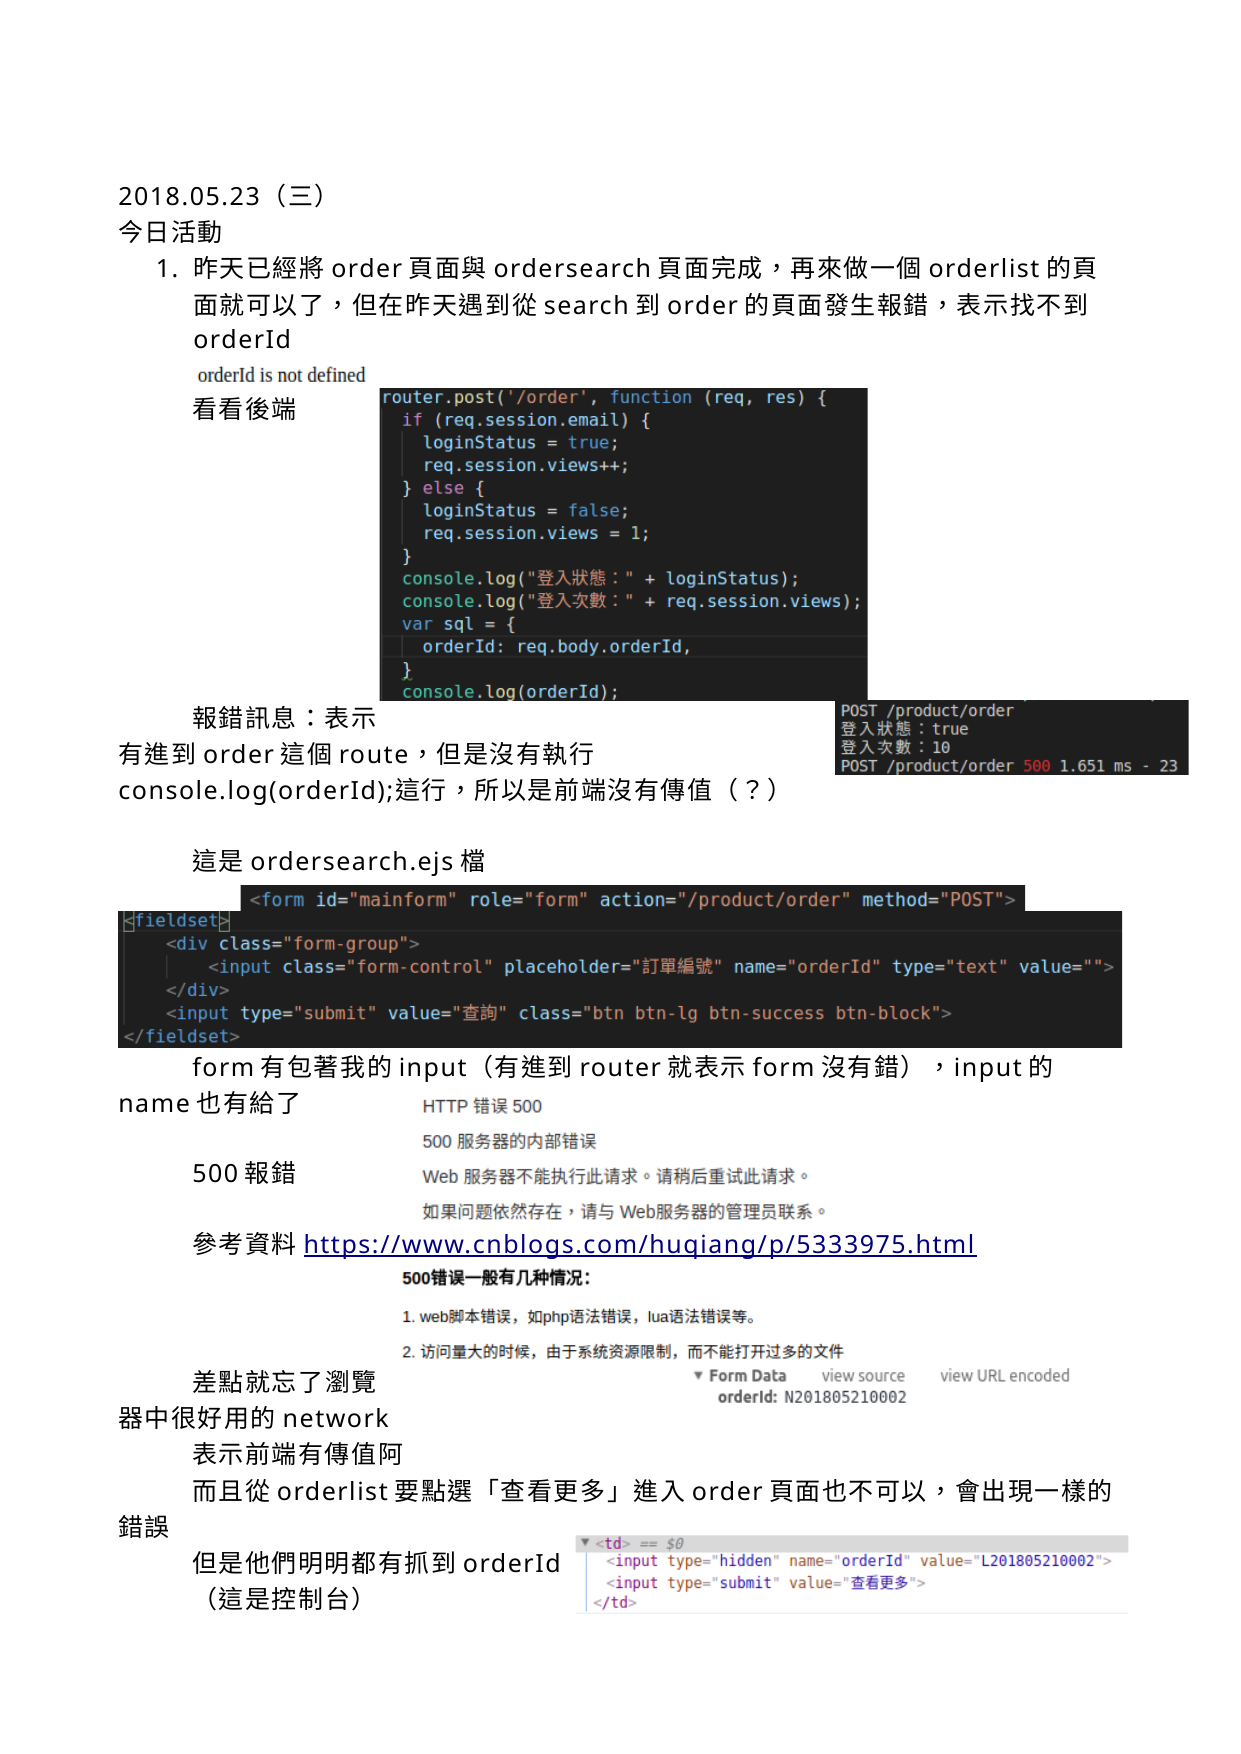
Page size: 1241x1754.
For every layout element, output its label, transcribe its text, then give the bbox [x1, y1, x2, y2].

text [836, 1154, 1122, 1190]
text 2018.05.23（三） [118, 176, 1122, 213]
picture [690, 1368, 1091, 1407]
picture [379, 388, 1189, 775]
picture [193, 358, 375, 387]
text 500報錯 [118, 1154, 414, 1190]
picture [575, 1534, 1129, 1614]
picture [118, 885, 1123, 1048]
text 表示前端有傳值阿 [118, 1435, 1122, 1471]
text form有包著我的input（有進到router就表示form沒有錯），input的name也有給了 [118, 1048, 1122, 1120]
text [868, 389, 1122, 426]
text 而且從orderlist要點選「查看更多」進入order頁面也不可以，會出現一樣的錯誤 [118, 1471, 1122, 1544]
text 差點就忘了瀏覽器中很好用的network [118, 1362, 1122, 1435]
text 這是ordersearch.ejs檔 [118, 841, 1122, 877]
picture [414, 1095, 836, 1222]
list 昨天已經將order頁面與ordersearch頁面完成，再來做一個orderlist的頁面就可以了，但在昨天遇到從search到order的頁面發生報錯，表示找不到orderId [156, 249, 1122, 355]
picture [400, 1260, 857, 1366]
text 報錯訊息：表示有進到order這個route，但是沒有執行console.log(orderId);這行，所以是前端沒有傳值（？） [118, 698, 1122, 807]
text 但是他們明明都有抓到orderId [118, 1544, 575, 1580]
text 參考資料https://www.cnblogs.com/huqiang/p/5333975.html [118, 1224, 1122, 1260]
text 看看後端 [118, 389, 379, 426]
text （這是控制台） [118, 1580, 1122, 1616]
text 今日活動 [118, 213, 1122, 249]
